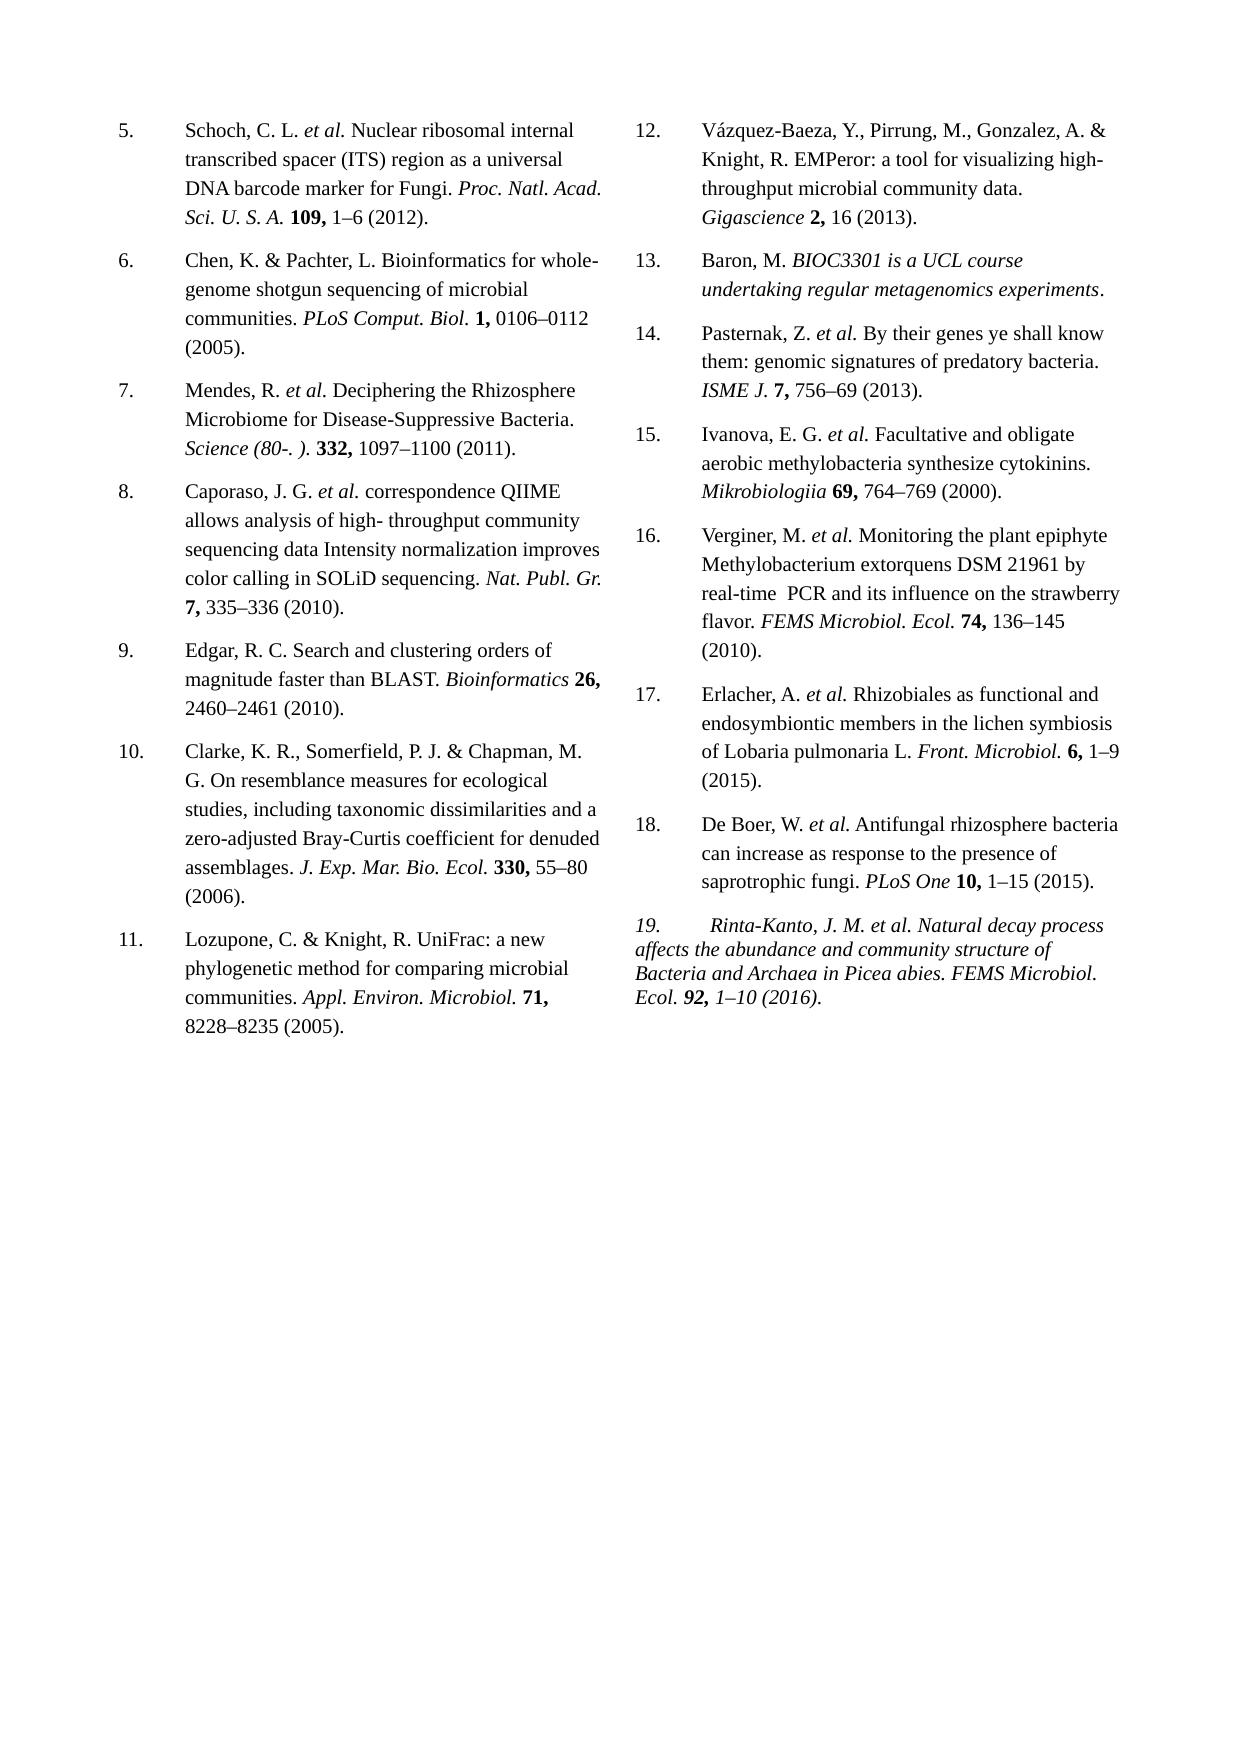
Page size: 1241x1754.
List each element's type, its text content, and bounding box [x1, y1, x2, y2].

text 19. Rinta-Kanto, J. M. et al. Natural decay process affects the abundance and community structure of Bacteria and Archaea in Picea abies. FEMS Microbiol. Ecol. 92, 1–10 (2016). [635, 913, 1122, 1009]
text 16. Verginer, M. et al. Monitoring the plant epiphyte Methylobacterium extorquens DSM 21961 by real-time PCR and its influence on the strawberry flavor. FEMS Microbiol. Ecol. 74, 136–145 (2010). [635, 523, 1122, 662]
text 11. Lozupone, C. & Knight, R. UniFrac: a new phylogenetic method for comparing microbial communities. Appl. Environ. Microbiol. 71, 8228–8235 (2005). [118, 927, 605, 1038]
text 15. Ivanova, E. G. et al. Facultative and obligate aerobic methylobacteria synthesize cytokinins. Mikrobiologiia 69, 764–769 (2000). [635, 422, 1122, 503]
text 7. Mendes, R. et al. Deciphering the Rhizosphere Microbiome for Disease-Suppressive Bacteria. Science (80-. ). 332, 1097–1100 (2011). [118, 378, 605, 460]
text 13. Baron, M. BIOC3301 is a UCL course undertaking regular metagenomics experiments. [635, 248, 1122, 301]
text 8. Caporaso, J. G. et al. correspondence QIIME allows analysis of high- throughput community sequencing data Intensity normalization improves color calling in SOLiD sequencing. Nat. Publ. Gr. 7, 335–336 (2010). [118, 479, 605, 619]
text 9. Edgar, R. C. Search and clustering orders of magnitude faster than BLAST. Bioinformatics 26, 2460–2461 (2010). [118, 638, 605, 720]
text 14. Pasternak, Z. et al. By their genes ye shall know them: genomic signatures of predatory bacteria. ISME J. 7, 756–69 (2013). [635, 320, 1122, 402]
text 17. Erlacher, A. et al. Rhizobiales as functional and endosymbiontic members in the lichen symbiosis of Lobaria pulmonaria L. Front. Microbiol. 6, 1–9 (2015). [635, 682, 1122, 792]
text 5. Schoch, C. L. et al. Nuclear ribosomal internal transcribed spacer (ITS) region as a universal DNA barcode marker for Fungi. Proc. Natl. Acad. Sci. U. S. A. 109, 1–6 (2012). [118, 118, 605, 229]
text 12. Vázquez-Baeza, Y., Pirrung, M., Gonzalez, A. & Knight, R. EMPeror: a tool for visualizing high-throughput microbial community data. Gigascience 2, 16 (2013). [635, 118, 1122, 229]
text 18. De Boer, W. et al. Antifungal rhizosphere bacteria can increase as response to the presence of saprotrophic fungi. PLoS One 10, 1–15 (2015). [635, 812, 1122, 893]
text 6. Chen, K. & Pachter, L. Bioinformatics for whole-genome shotgun sequencing of microbial communities. PLoS Comput. Biol. 1, 0106–0112 (2005). [118, 248, 605, 359]
text 10. Clarke, K. R., Somerfield, P. J. & Chapman, M. G. On resemblance measures for ecological studies, including taxonomic dissimilarities and a zero-adjusted Bray-Curtis coefficient for denuded assemblages. J. Exp. Mar. Bio. Ecol. 330, 55–80 (2006). [118, 739, 605, 908]
